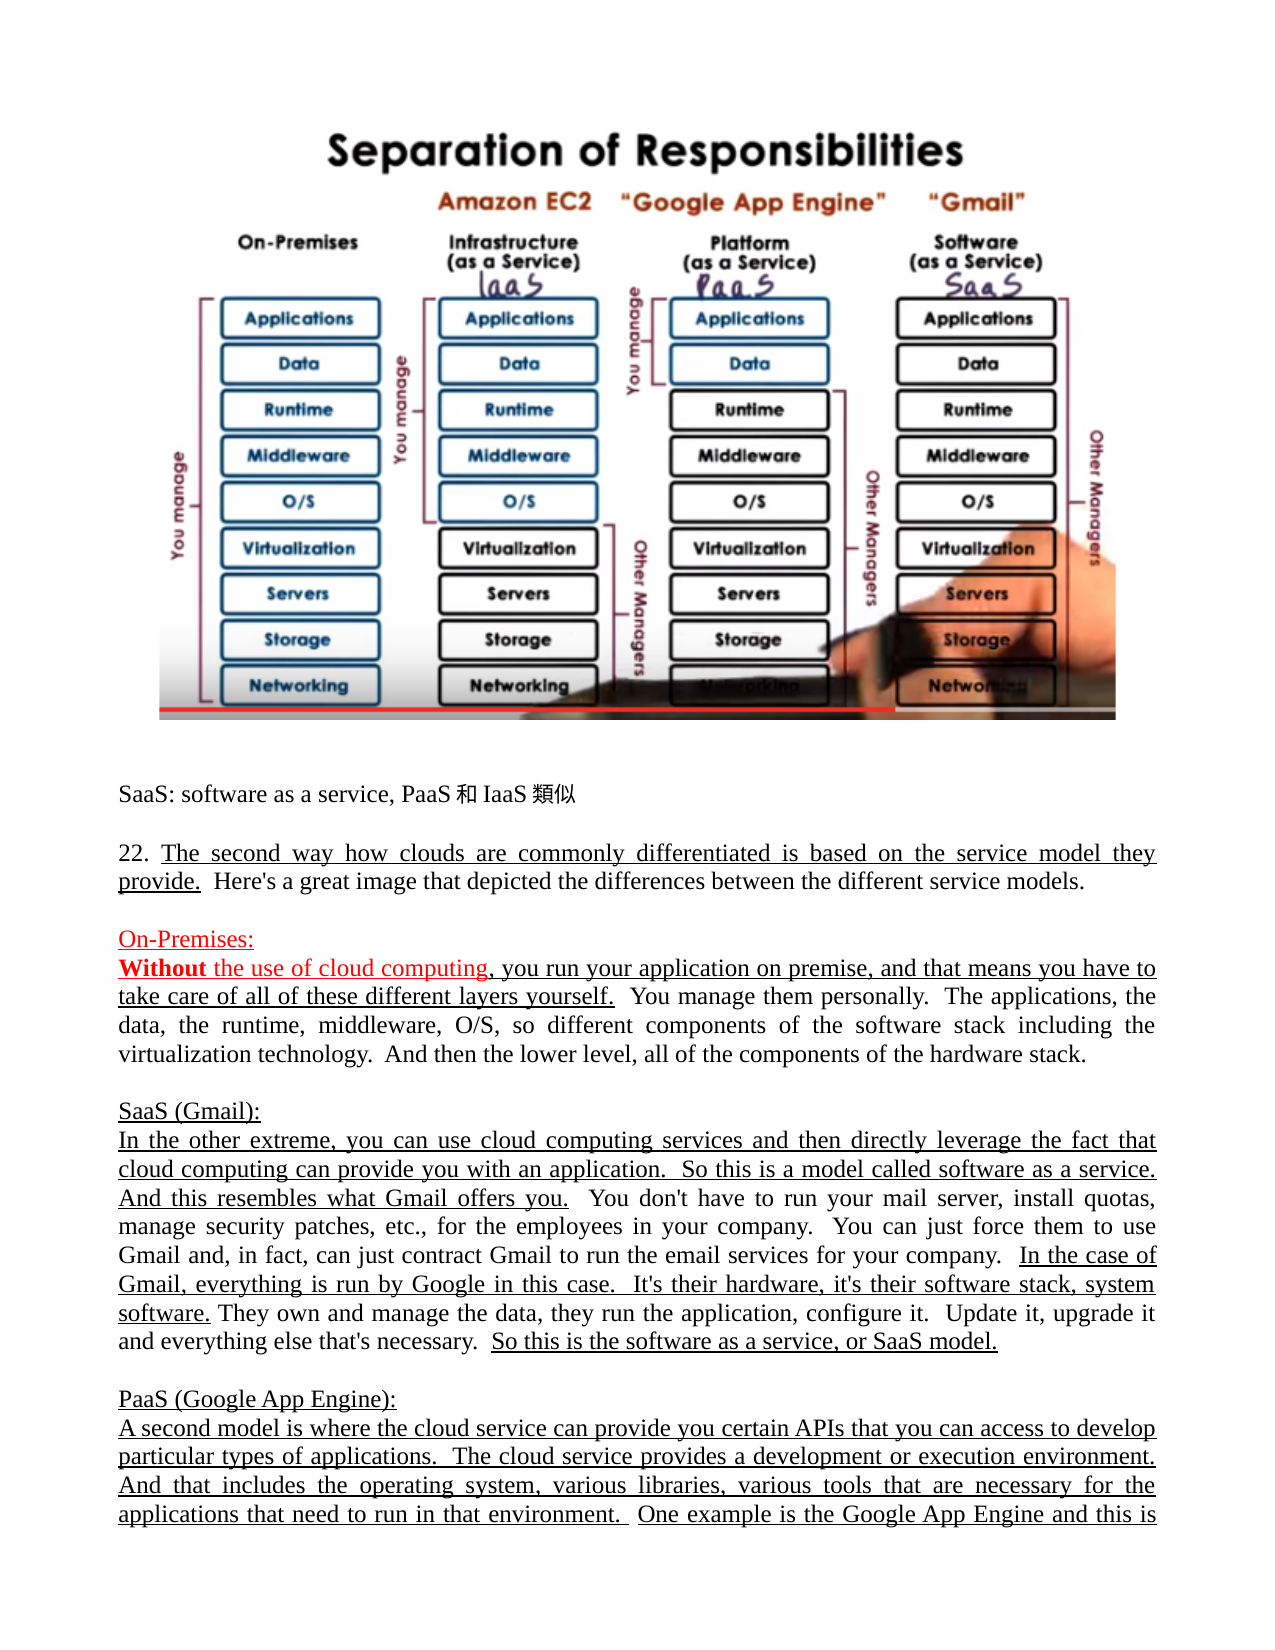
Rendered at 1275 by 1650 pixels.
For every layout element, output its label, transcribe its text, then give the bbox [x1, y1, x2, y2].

text 22. The second way how clouds are commonly differentiated is based on the service model they provide. Here's a great image that depicted the differences between the different service models. [118, 838, 1157, 895]
picture [159, 118, 1116, 720]
text PaaS (Google App Engine): [118, 1384, 1157, 1413]
text And this resembles what Gmail offers you. You don't have to run your mail server, install quotas, manage security patches, etc., for the employees in your company. You can just force them to use Gmail and, in fact, can just contract Gmail to run the email services for your company. In the case of Gmail, everything is run by Google in this case. It's their hardware, it's their software stack, system software. They own and manage the data, they run the application, configure it. Update it, upgrade it and everything else that's necessary. So this is the software as a service, or SaaS model. [118, 1180, 1157, 1355]
text take care of all of these different layers yourself. You manage them personally. The applications, the data, the runtime, middleware, O/S, so different components of the software stack including the virtualization technology. And then the lower level, all of the components of the hardware stack. [118, 979, 1157, 1068]
text Without the use of cloud computing, you run your application on premise, and that means you have to [118, 953, 1157, 978]
text In the other extreme, you can use cloud computing services and then directly leverage the fact that [118, 1125, 1157, 1150]
text On-Premises: [118, 924, 1157, 953]
text particular types of applications. The cloud service provides a development or execution environment. And that includes the operating system, various libraries, various tools that are necessary for the applications that need to run in that environment. One example is the Google App Engine and this is [118, 1439, 1157, 1528]
text cloud computing can provide you with an application. So this is a model called software as a service. [118, 1152, 1157, 1179]
text SaaS: software as a service, PaaS和IaaS類似 [118, 777, 1157, 809]
text SaaS (Gmail): [118, 1096, 1157, 1125]
text A second model is where the cloud service can provide you certain APIs that you can access to develop [118, 1413, 1157, 1438]
